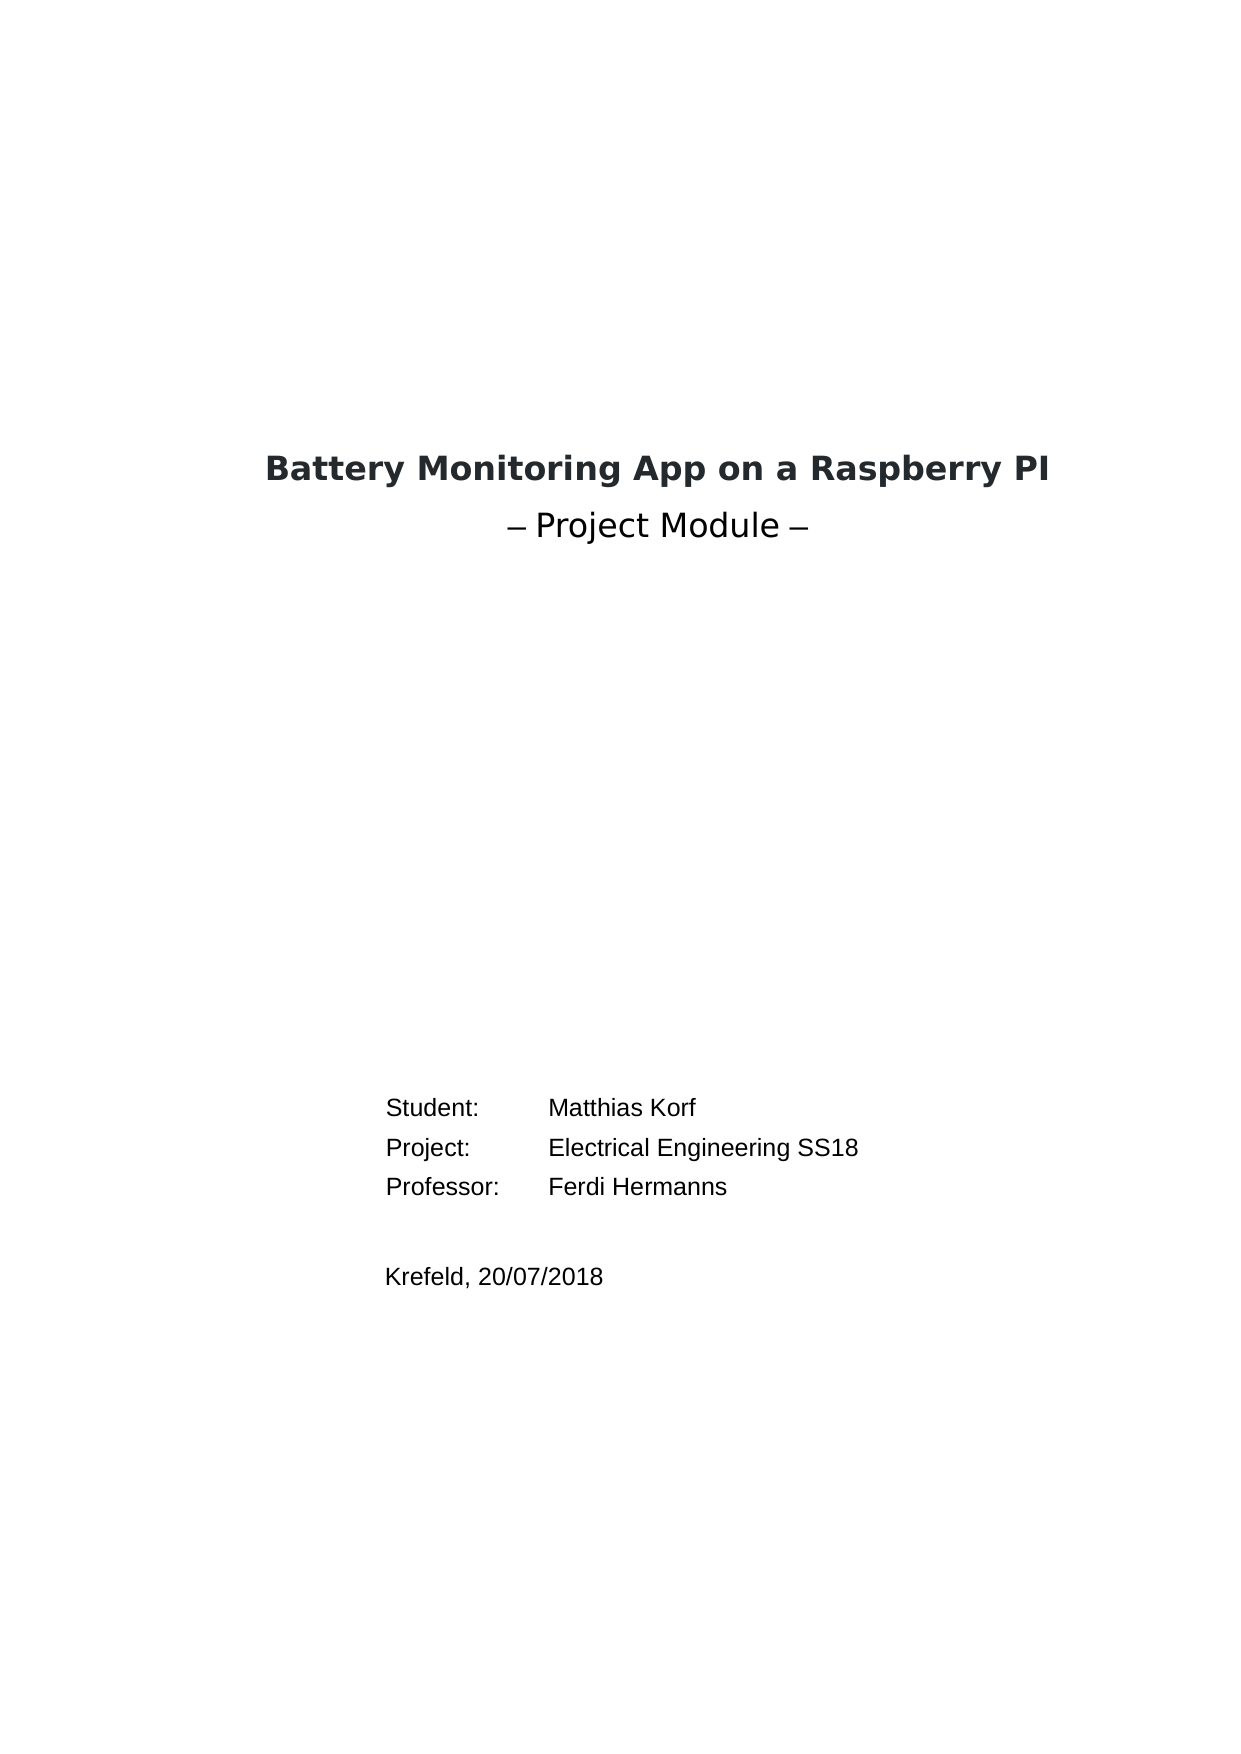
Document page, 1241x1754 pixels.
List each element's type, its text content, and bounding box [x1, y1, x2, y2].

table_header Matthias Korf [542, 1088, 1026, 1128]
text Battery Monitoring App on a Raspberry PI [225, 449, 1090, 488]
table_cell Professor: [380, 1167, 542, 1207]
text – Project Module – [225, 507, 1090, 546]
table_cell Ferdi Hermanns [542, 1167, 1026, 1207]
text Krefeld, 20/07/2018 [384, 1262, 1090, 1291]
table_cell Electrical Engineering SS18 [542, 1128, 1026, 1167]
table_header Student: [380, 1088, 542, 1128]
table_cell Project: [380, 1128, 542, 1167]
